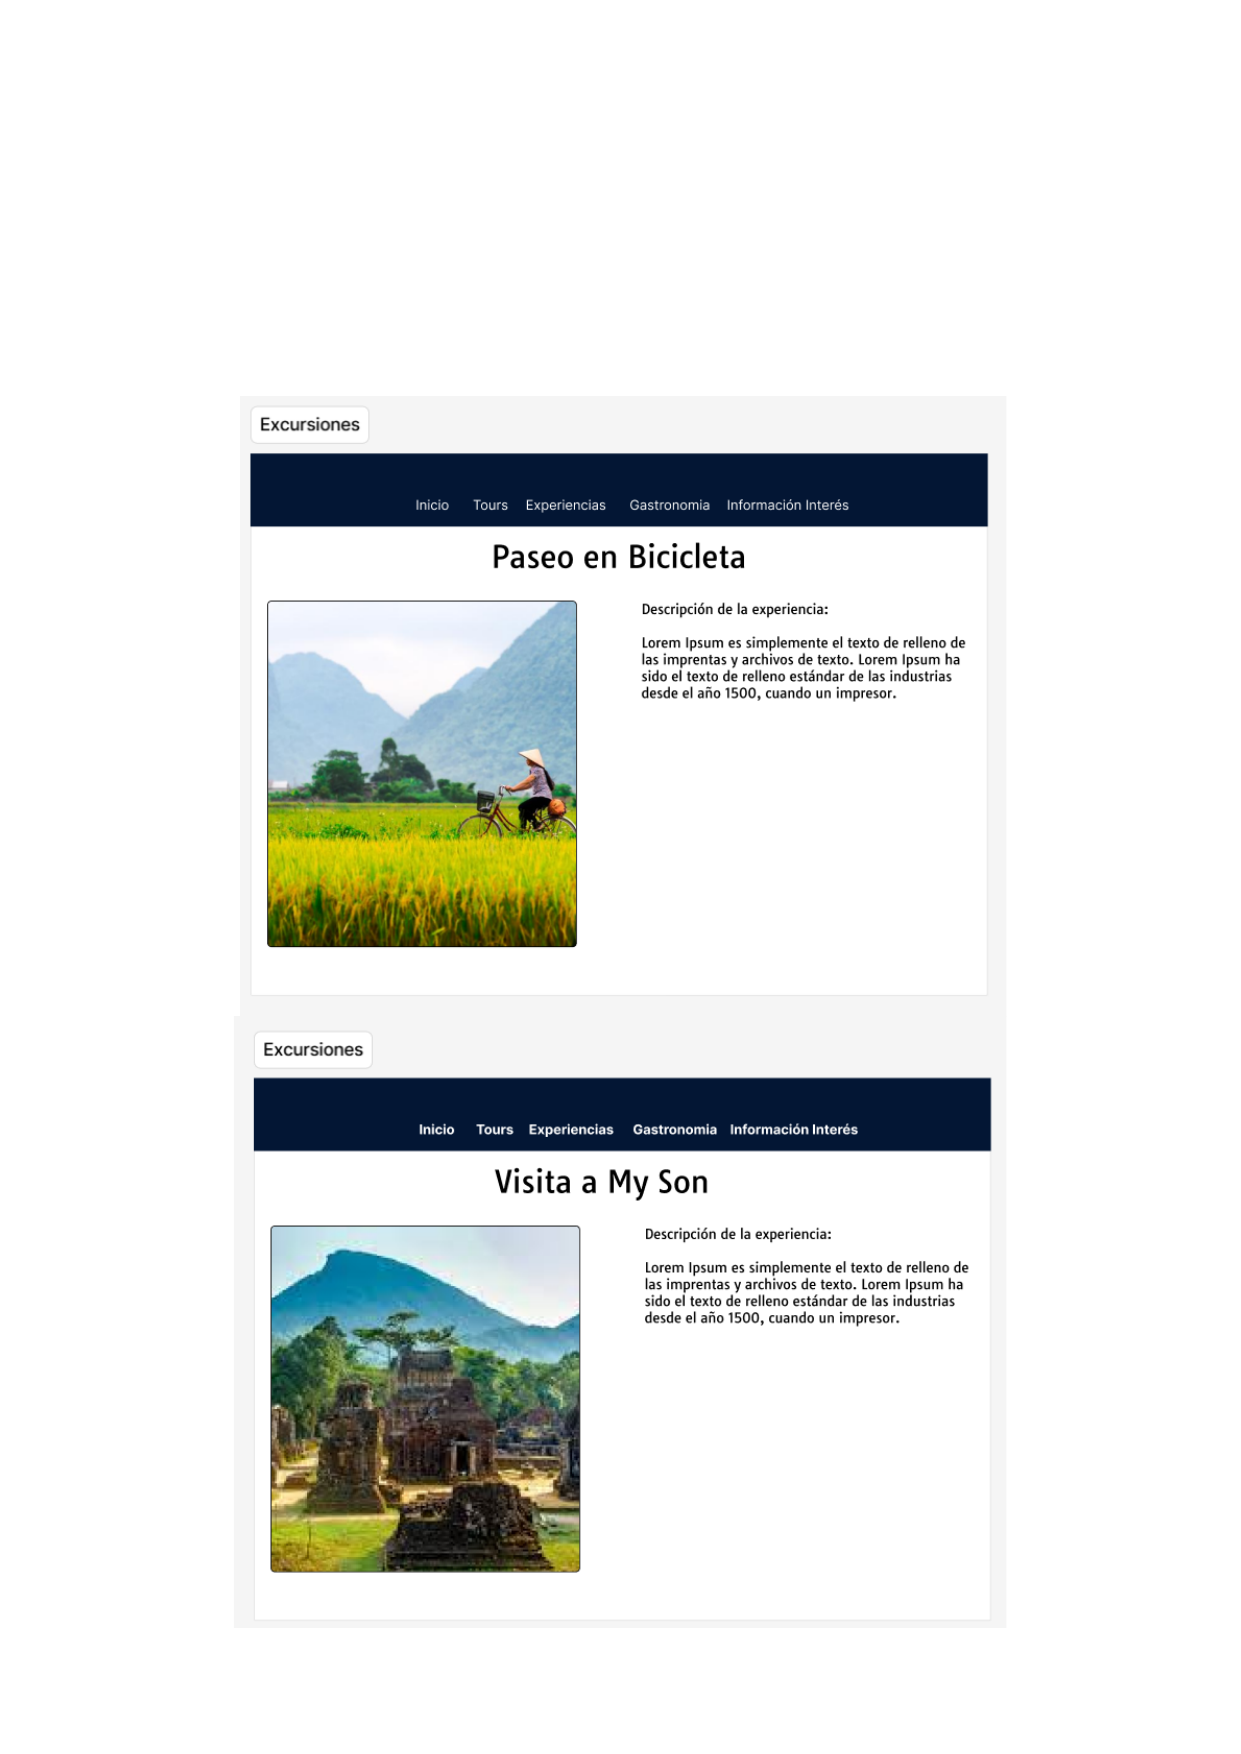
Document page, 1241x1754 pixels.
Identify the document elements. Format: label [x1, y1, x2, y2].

picture [233, 396, 1007, 1628]
